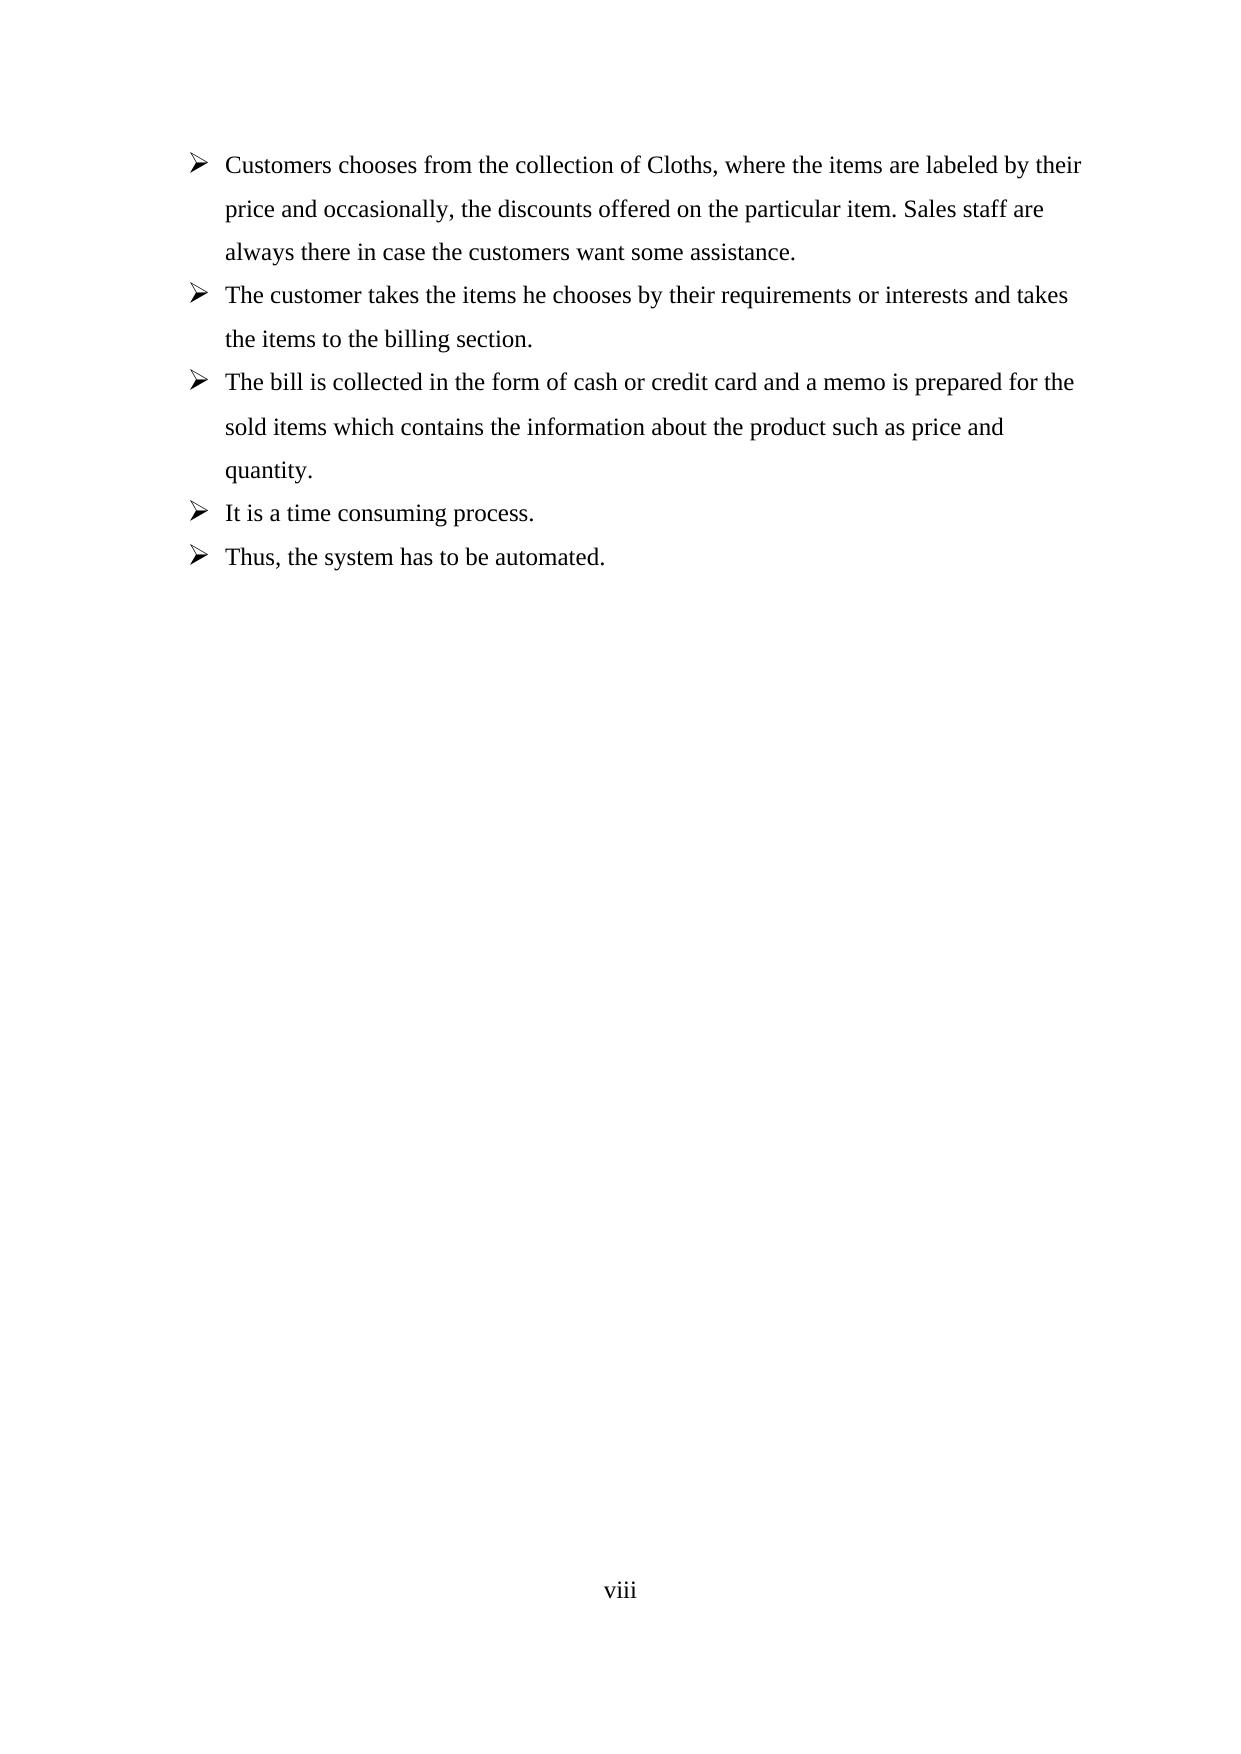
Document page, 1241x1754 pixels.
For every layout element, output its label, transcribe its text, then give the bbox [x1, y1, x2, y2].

list It is a time consuming process. [187, 498, 1090, 527]
list Customers chooses from the collection of Cloths, where the items are labeled by their price and occasionally, the discounts offered on the particular item. Sales staff are always there in case the customers want some assistance. [187, 150, 1090, 266]
list The bill is collected in the form of cash or credit card and a memo is prepared for the sold items which contains the information about the product such as price and quantity. [187, 367, 1090, 483]
list Thus, the system has to be automated. [187, 542, 1090, 572]
list The customer takes the items he chooses by their requirements or interests and takes the items to the billing section. [187, 280, 1090, 353]
